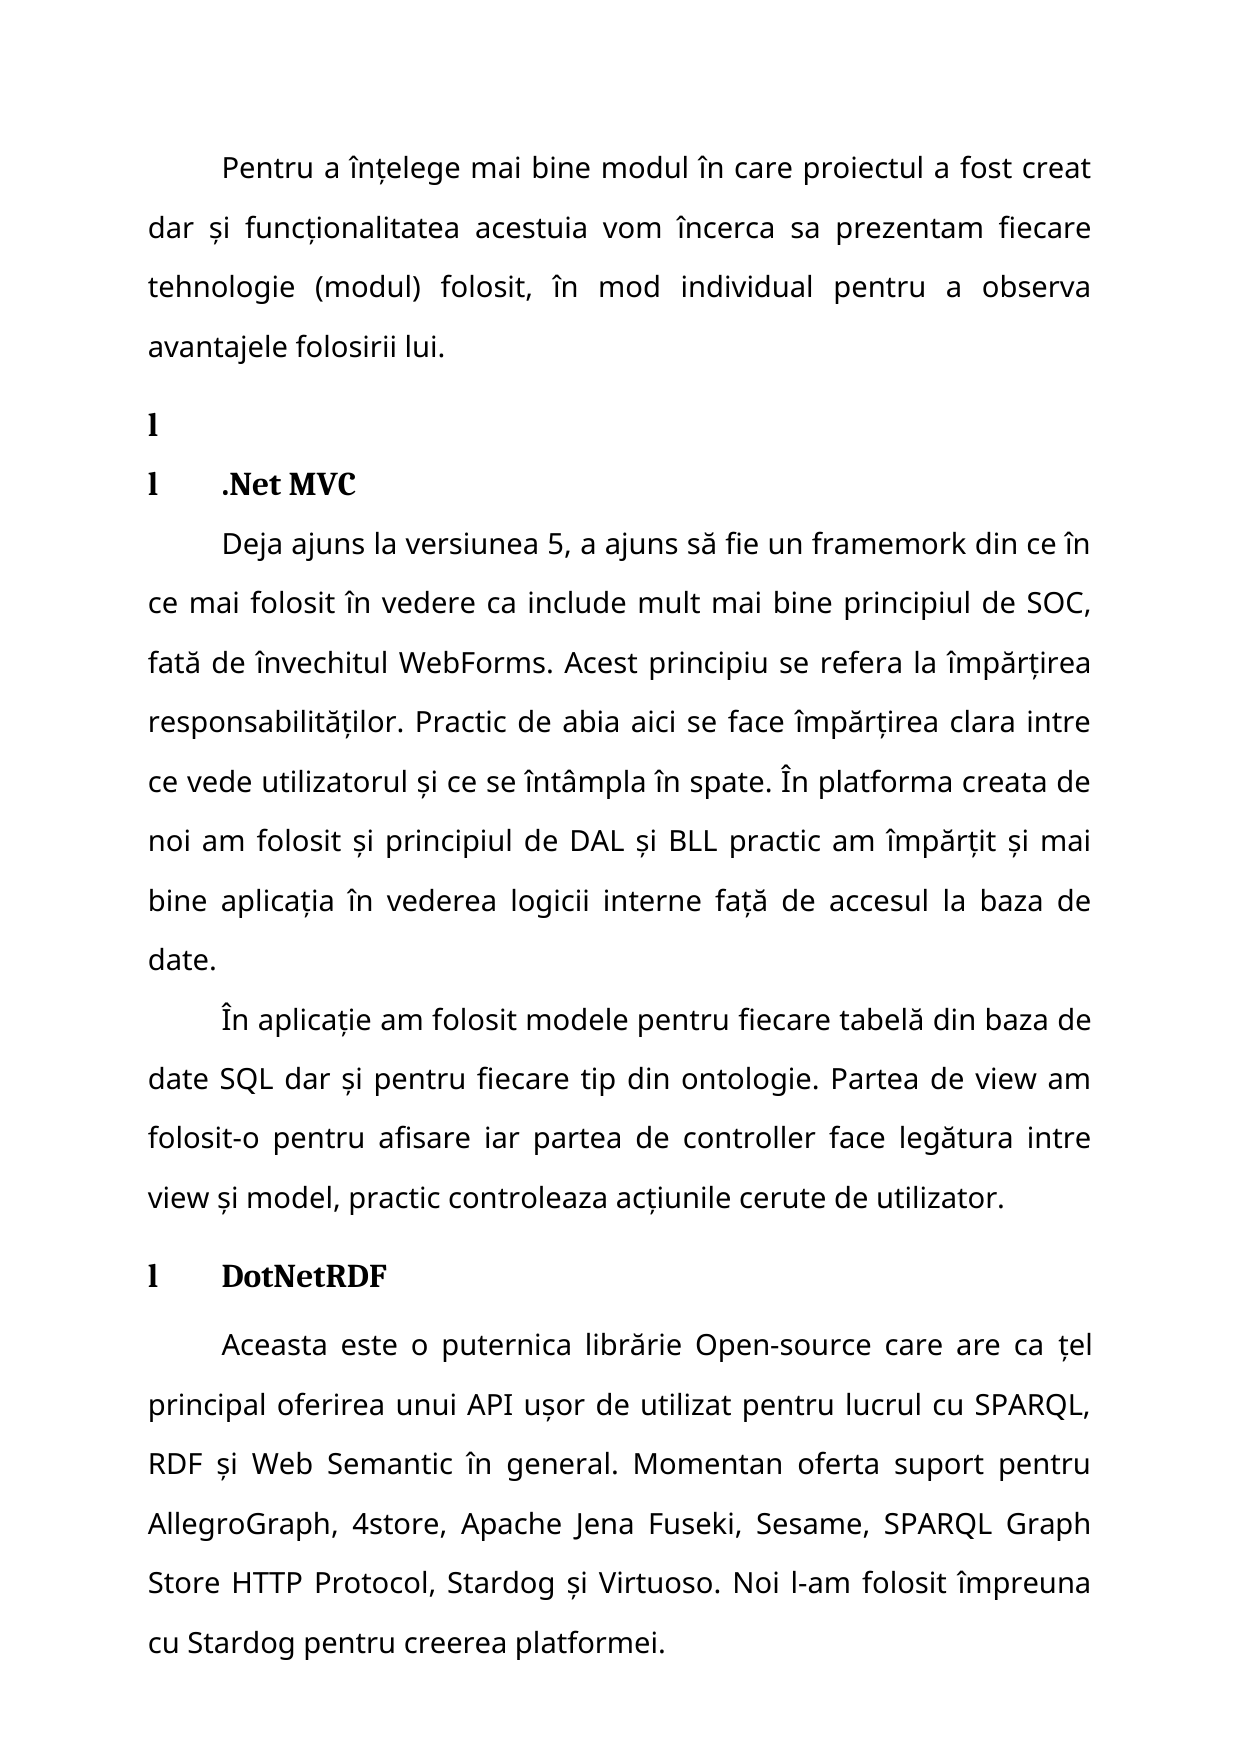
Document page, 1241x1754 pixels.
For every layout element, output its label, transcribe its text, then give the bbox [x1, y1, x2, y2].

subtitle .Net MVC [148, 466, 1093, 504]
text În aplicație am folosit modele pentru fiecare tabelă din baza de date SQL dar și pentru fiecare tip din ontologie. Partea de view am folosit-o pentru afisare iar partea de controller face legătura intre view și model, practic controleaza acțiunile cerute de utilizator. [148, 999, 1093, 1217]
text Deja ajuns la versiunea 5, a ajuns să fie un framemork din ce în ce mai folosit în vedere ca include mult mai bine principiul de SOC, fată de învechitul WebForms. Acest principiu se refera la împărțirea responsabilităților. Practic de abia aici se face împărțirea clara intre ce vede utilizatorul și ce se întâmpla în spate. În platforma creata de noi am folosit și principiul de DAL și BLL practic am împărțit și mai bine aplicația în vederea logicii interne față de accesul la baza de date. [148, 523, 1093, 979]
text Pentru a înțelege mai bine modul în care proiectul a fost creat dar și funcționalitatea acestuia vom încerca sa prezentam fiecare tehnologie (modul) folosit, în mod individual pentru a observa avantajele folosirii lui. [148, 148, 1093, 366]
text Aceasta este o puternica librărie Open-source care are ca țel principal oferirea unui API ușor de utilizat pentru lucrul cu SPARQL, RDF și Web Semantic în general. Momentan oferta suport pentru AllegroGraph, 4store, Apache Jena Fuseki, Sesame, SPARQL Graph Store HTTP Protocol, Stardog și Virtuoso. Noi l-am folosit împreuna cu Stardog pentru creerea platformei. [148, 1325, 1093, 1662]
subtitle DotNetRDF [148, 1258, 1093, 1296]
